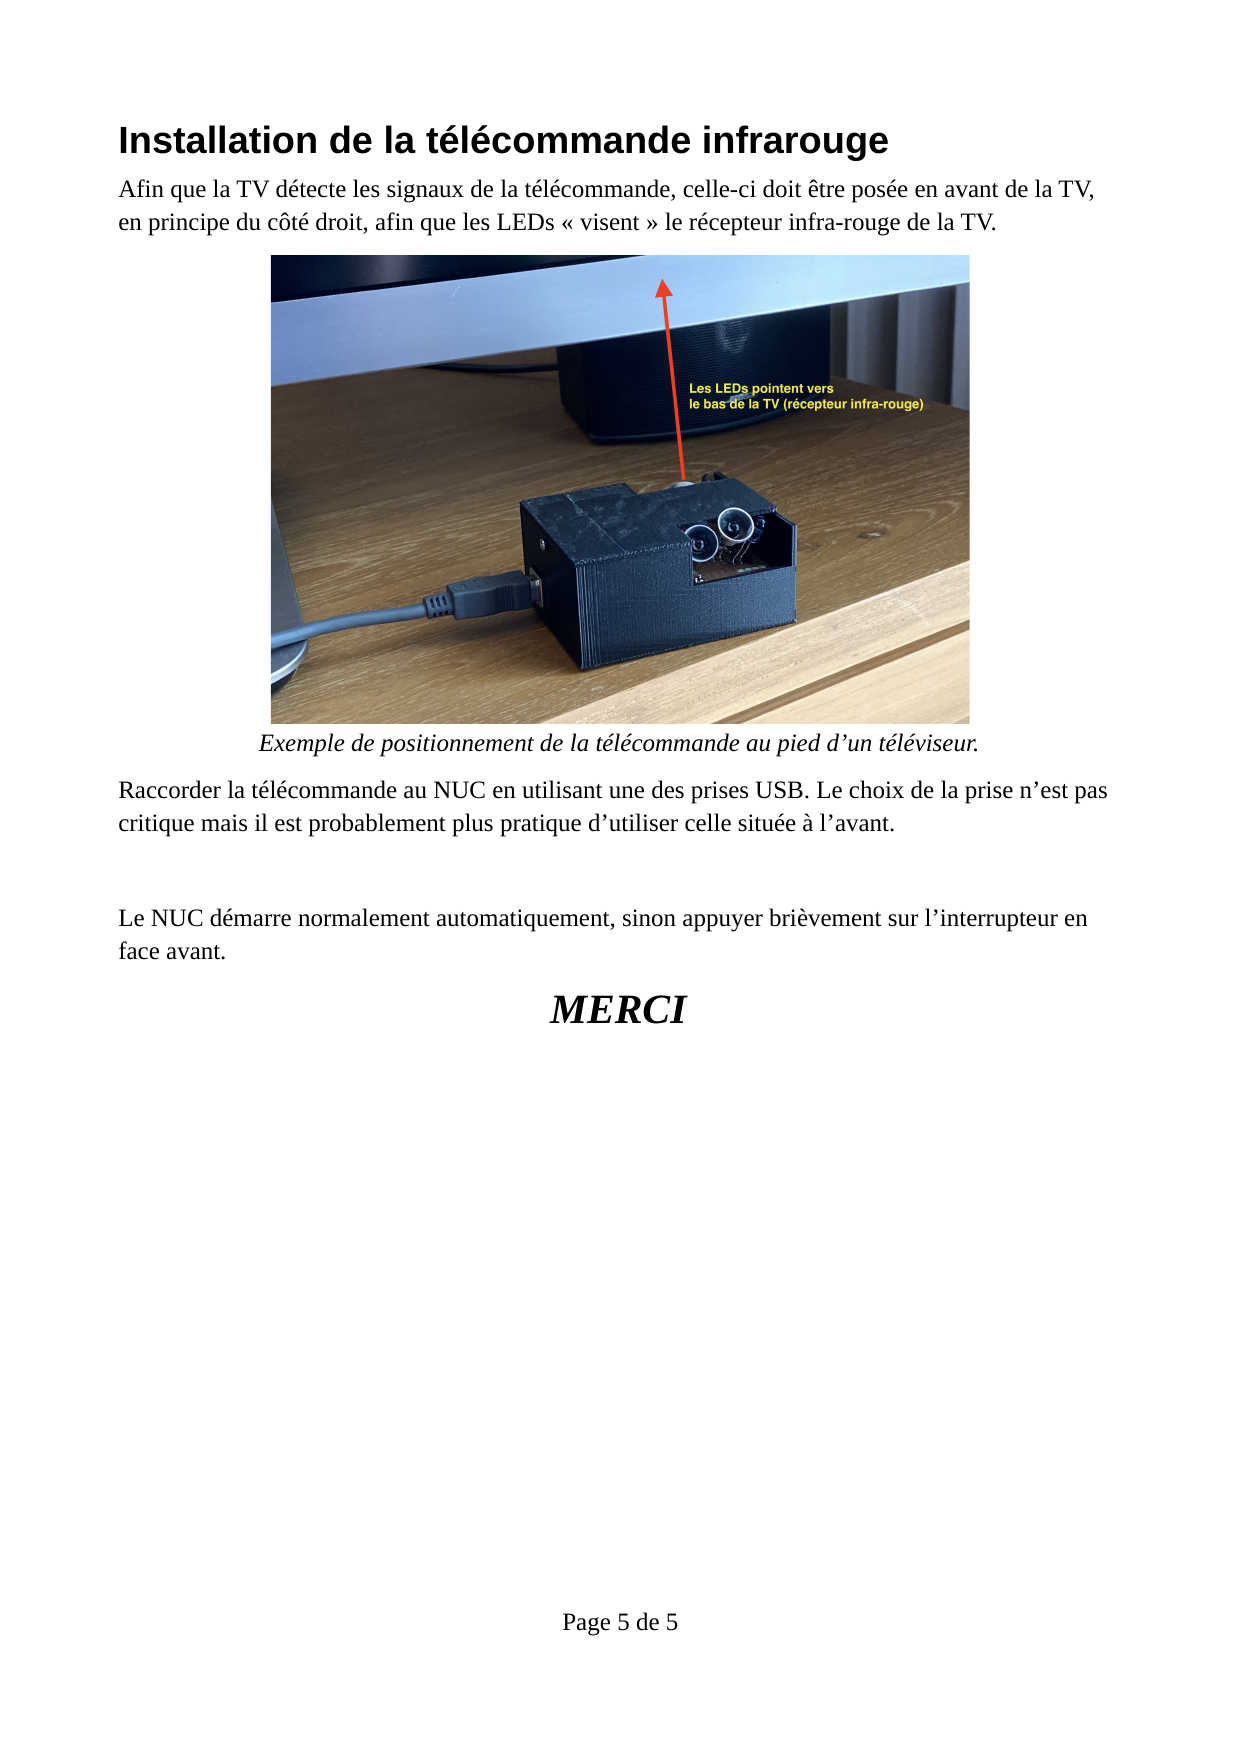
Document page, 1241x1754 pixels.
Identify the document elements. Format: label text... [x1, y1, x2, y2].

text Raccorder la télécommande au NUC en utilisant une des prises USB. Le choix de la prise n’est pas critique mais il est probablement plus pratique d’utiliser celle située à l’avant. [118, 775, 1122, 837]
picture [270, 255, 970, 724]
subtitle Installation de la télécommande infrarouge [118, 118, 1122, 162]
text MERCI [118, 984, 1122, 1032]
text Afin que la TV détecte les signaux de la télécommande, celle-ci doit être posée en avant de la TV, en principe du côté droit, afin que les LEDs « visent » le récepteur infra-rouge de la TV. [118, 174, 1122, 236]
text Exemple de positionnement de la télécommande au pied d’un téléviseur. [118, 255, 1122, 756]
text Le NUC démarre normalement automatiquement, sinon appuyer brièvement sur l’interrupteur en face avant. [118, 903, 1122, 965]
